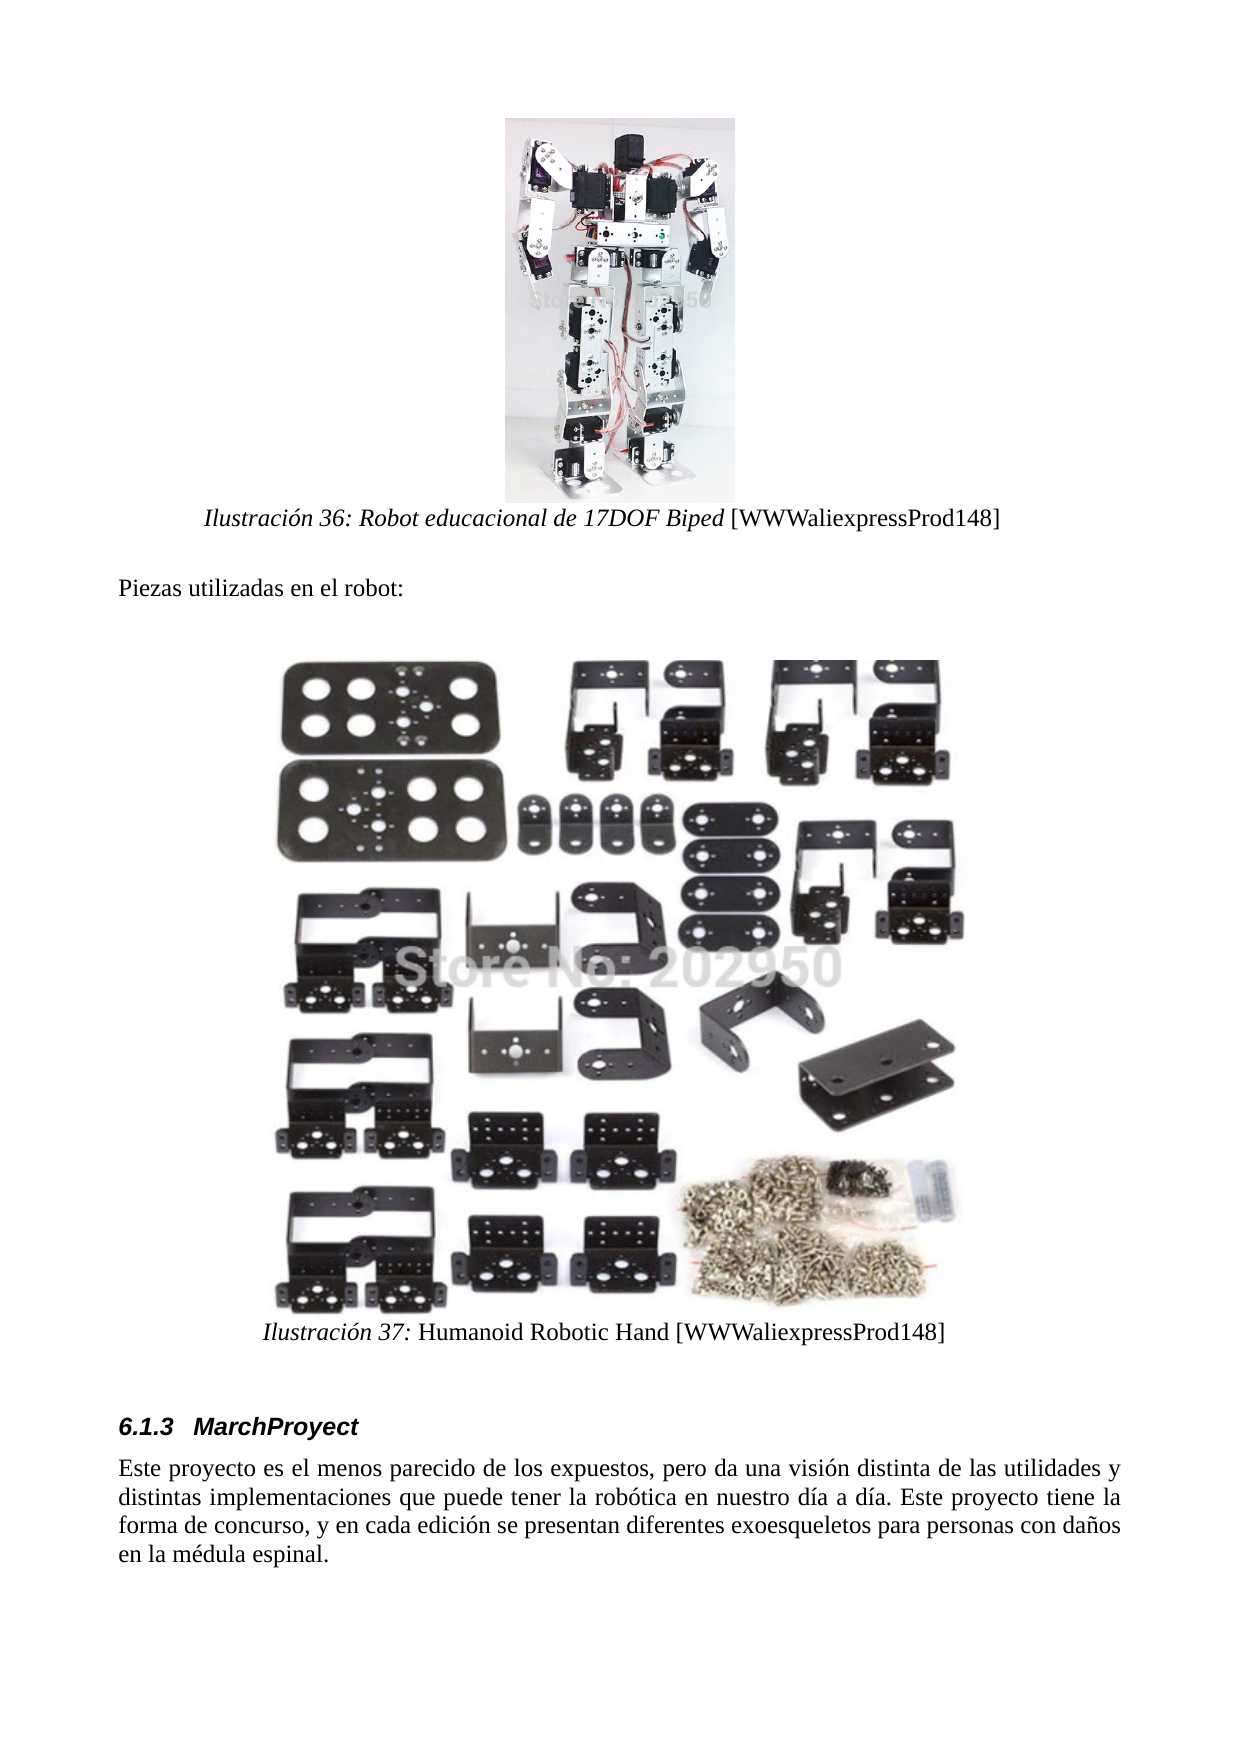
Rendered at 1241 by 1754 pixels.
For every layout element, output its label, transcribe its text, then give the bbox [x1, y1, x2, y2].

text Ilustración 36: Robot educacional de 17DOF Biped [WWWaliexpressProd148] [203, 131, 1037, 531]
text Ilustración 37: Humanoid Robotic Hand [WWWaliexpressProd148] [262, 668, 978, 1345]
subtitle MarchProyect [118, 1412, 1122, 1440]
picture [268, 660, 972, 1317]
picture [505, 118, 736, 503]
text Este proyecto es el menos parecido de los expuestos, pero da una visión distinta de las utilidades y distintas implementaciones que puede tener la robótica en nuestro día a día. Este proyecto tiene la forma de concurso, y en cada edición se presentan diferentes exoesqueletos para personas con daños en la médula espinal. [118, 1453, 1122, 1568]
text Piezas utilizadas en el robot: [118, 573, 1122, 601]
